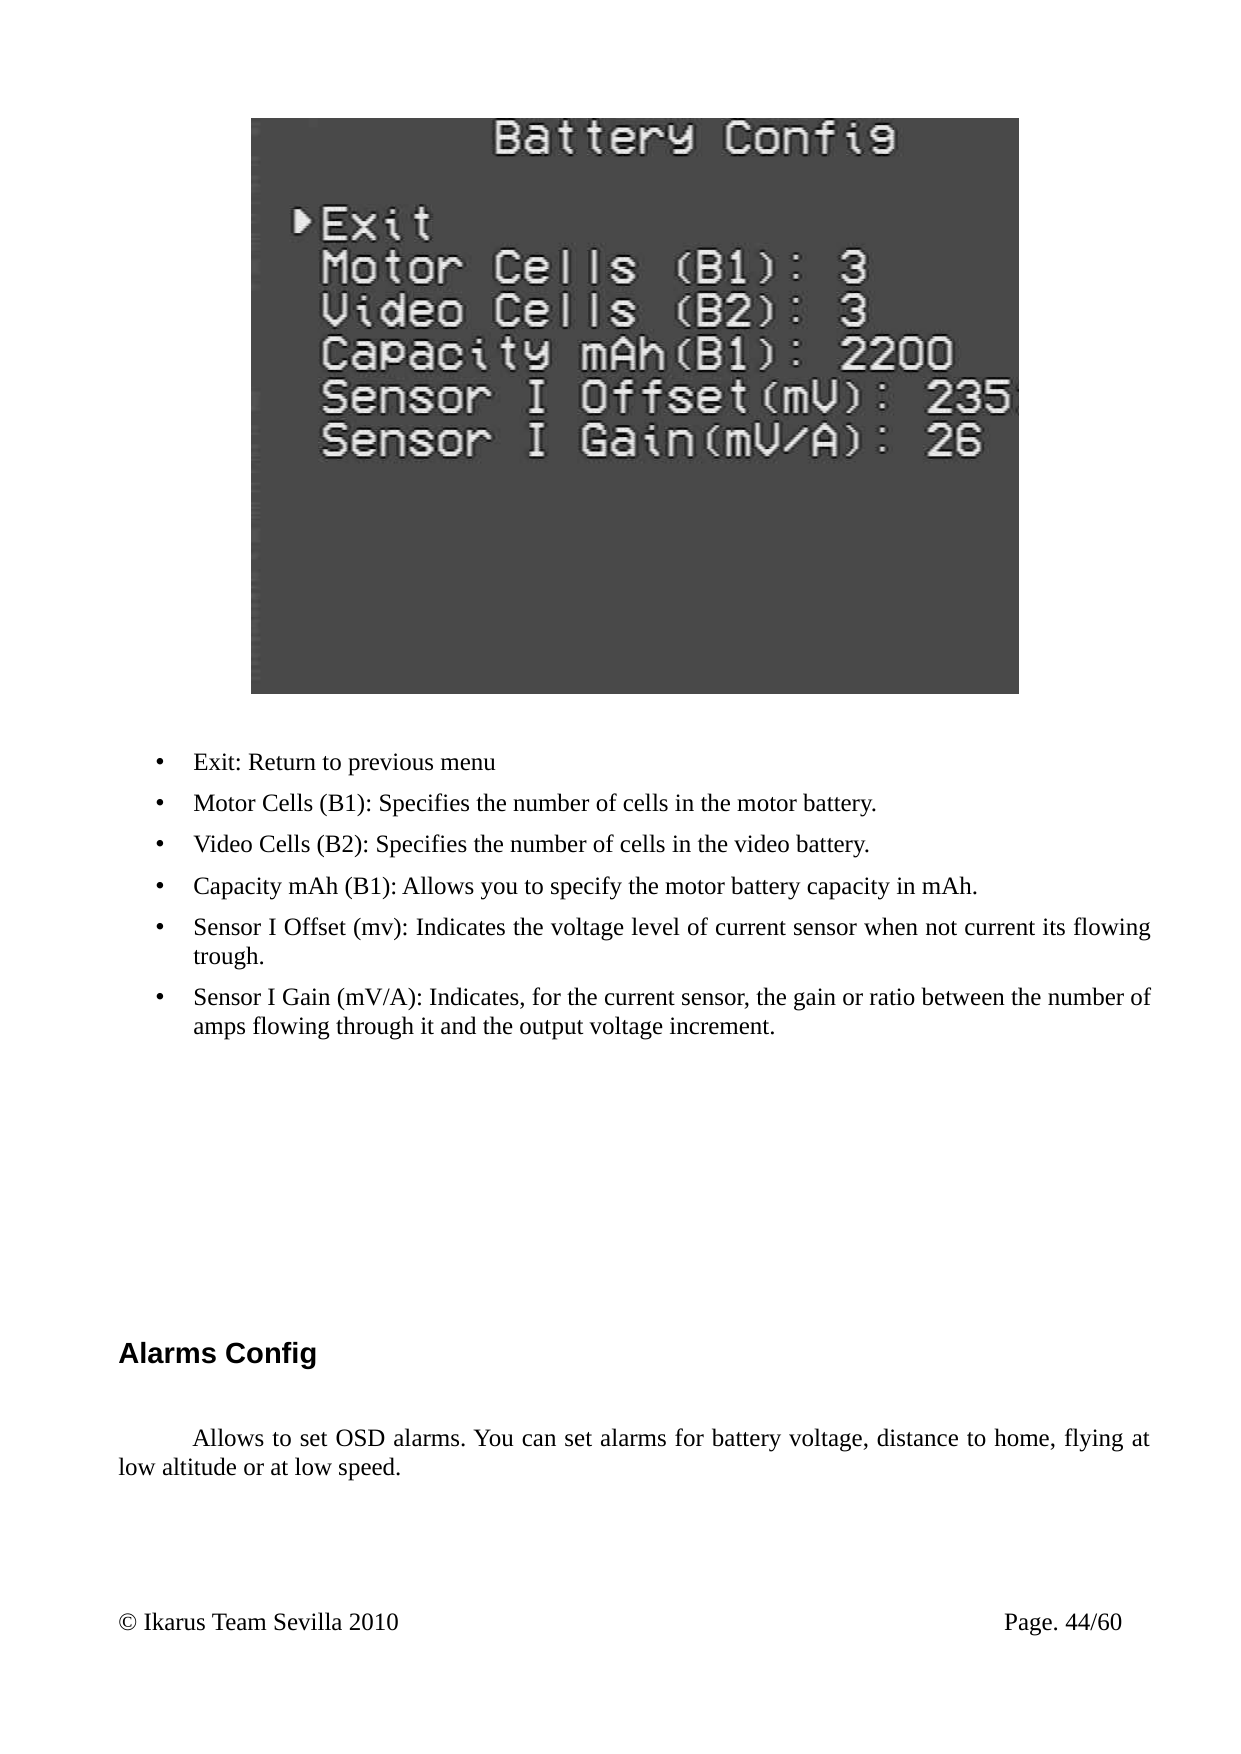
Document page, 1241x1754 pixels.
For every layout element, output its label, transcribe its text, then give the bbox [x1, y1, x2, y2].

list Video Cells (B2): Specifies the number of cells in the video battery. [156, 829, 1152, 858]
subtitle Alarms Config [118, 1336, 1152, 1369]
list Sensor I Gain (mV/A): Indicates, for the current sensor, the gain or ratio between the number of amps flowing through it and the output voltage increment. [156, 982, 1152, 1039]
list Motor Cells (B1): Specifies the number of cells in the motor battery. [156, 788, 1152, 817]
text Allows to set OSD alarms. You can set alarms for battery voltage, distance to home, flying at low altitude or at low speed. [118, 1423, 1152, 1481]
list Exit: Return to previous menu [156, 747, 1152, 776]
list Capacity mAh (B1): Allows you to specify the motor battery capacity in mAh. [156, 871, 1152, 899]
picture [251, 118, 1019, 694]
list Sensor I Offset (mv): Indicates the voltage level of current sensor when not current its flowing trough. [156, 912, 1152, 969]
